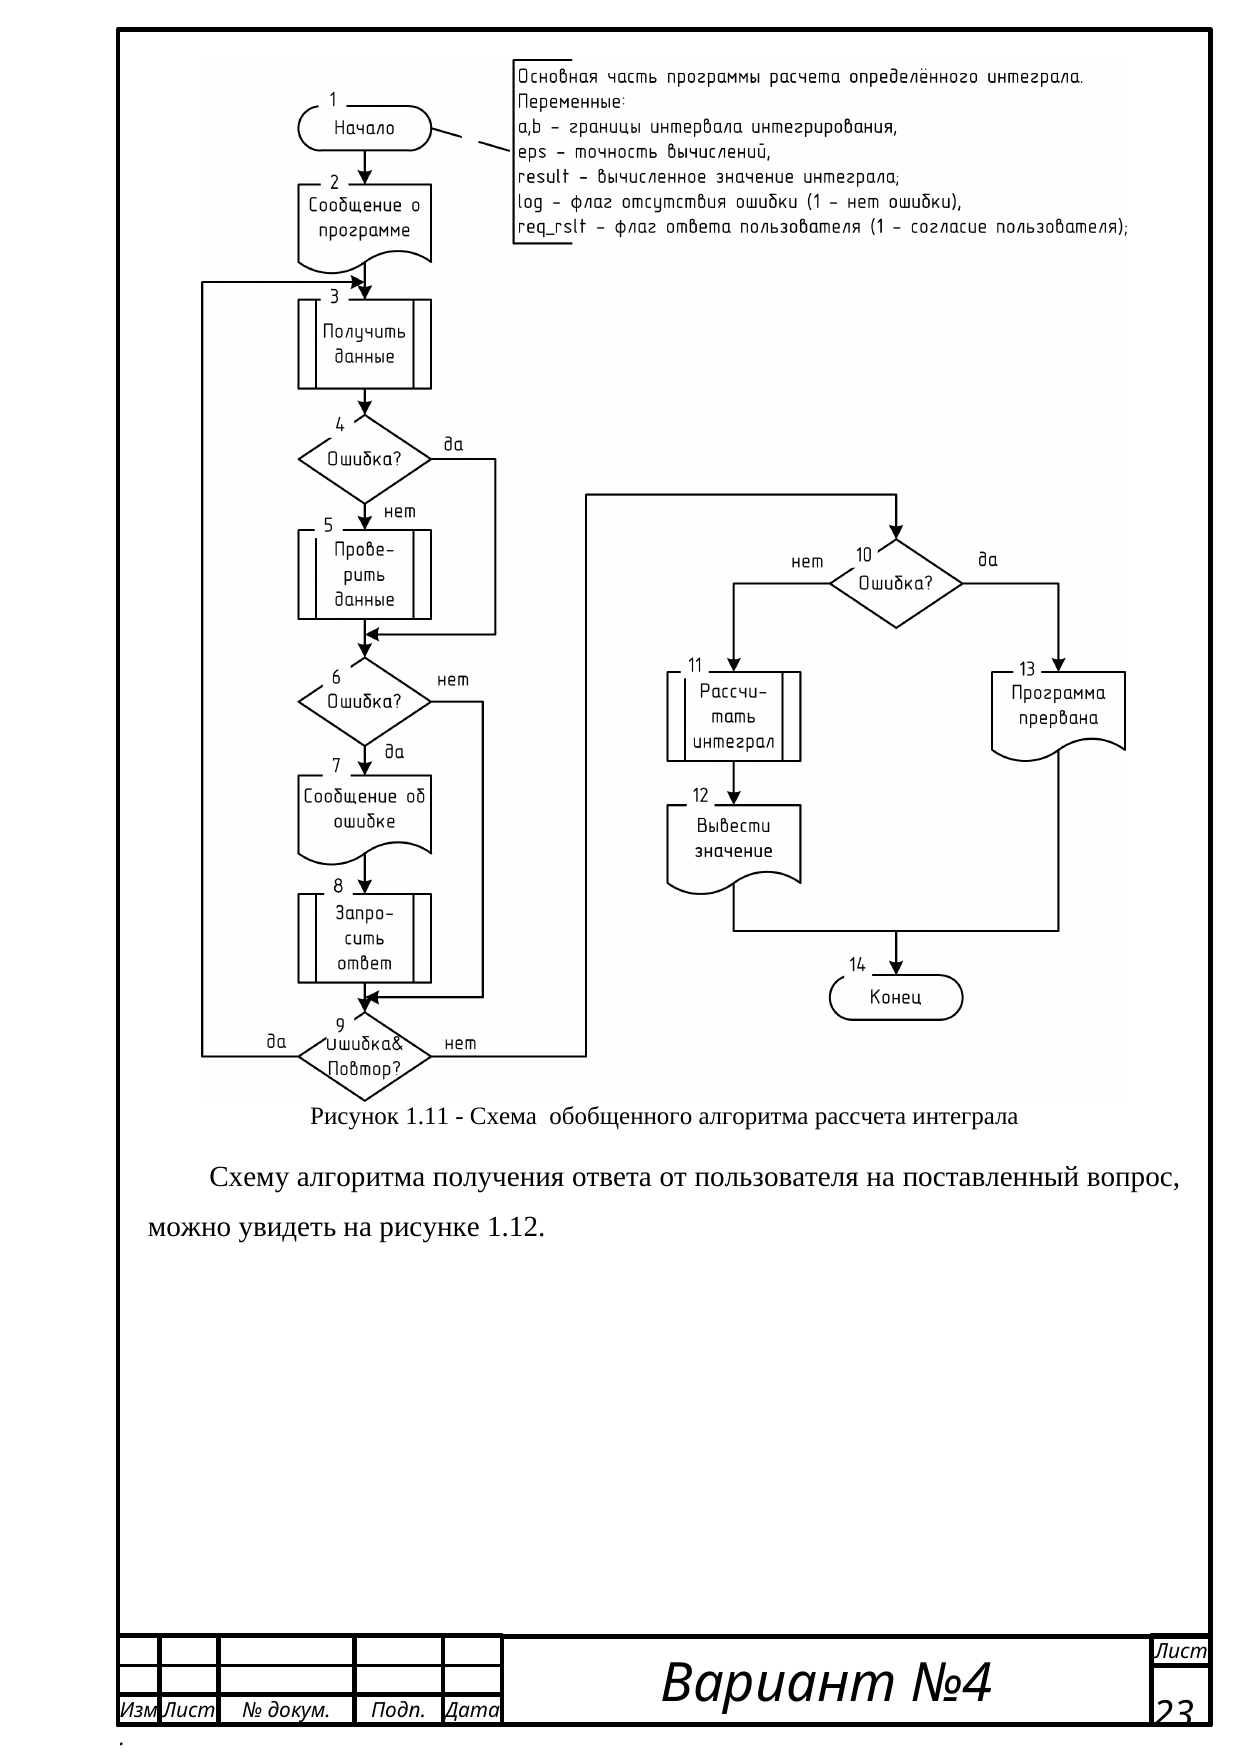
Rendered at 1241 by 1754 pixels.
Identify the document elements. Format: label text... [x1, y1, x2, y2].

picture [201, 59, 1128, 1102]
text Рисунок 1.11 - Схема обобщенного алгоритма рассчета интеграла [148, 1101, 1181, 1130]
text Схему алгоритма получения ответа от пользователя на поставленный вопрос, можно увидеть на рисунке 1.12. [148, 1159, 1181, 1242]
